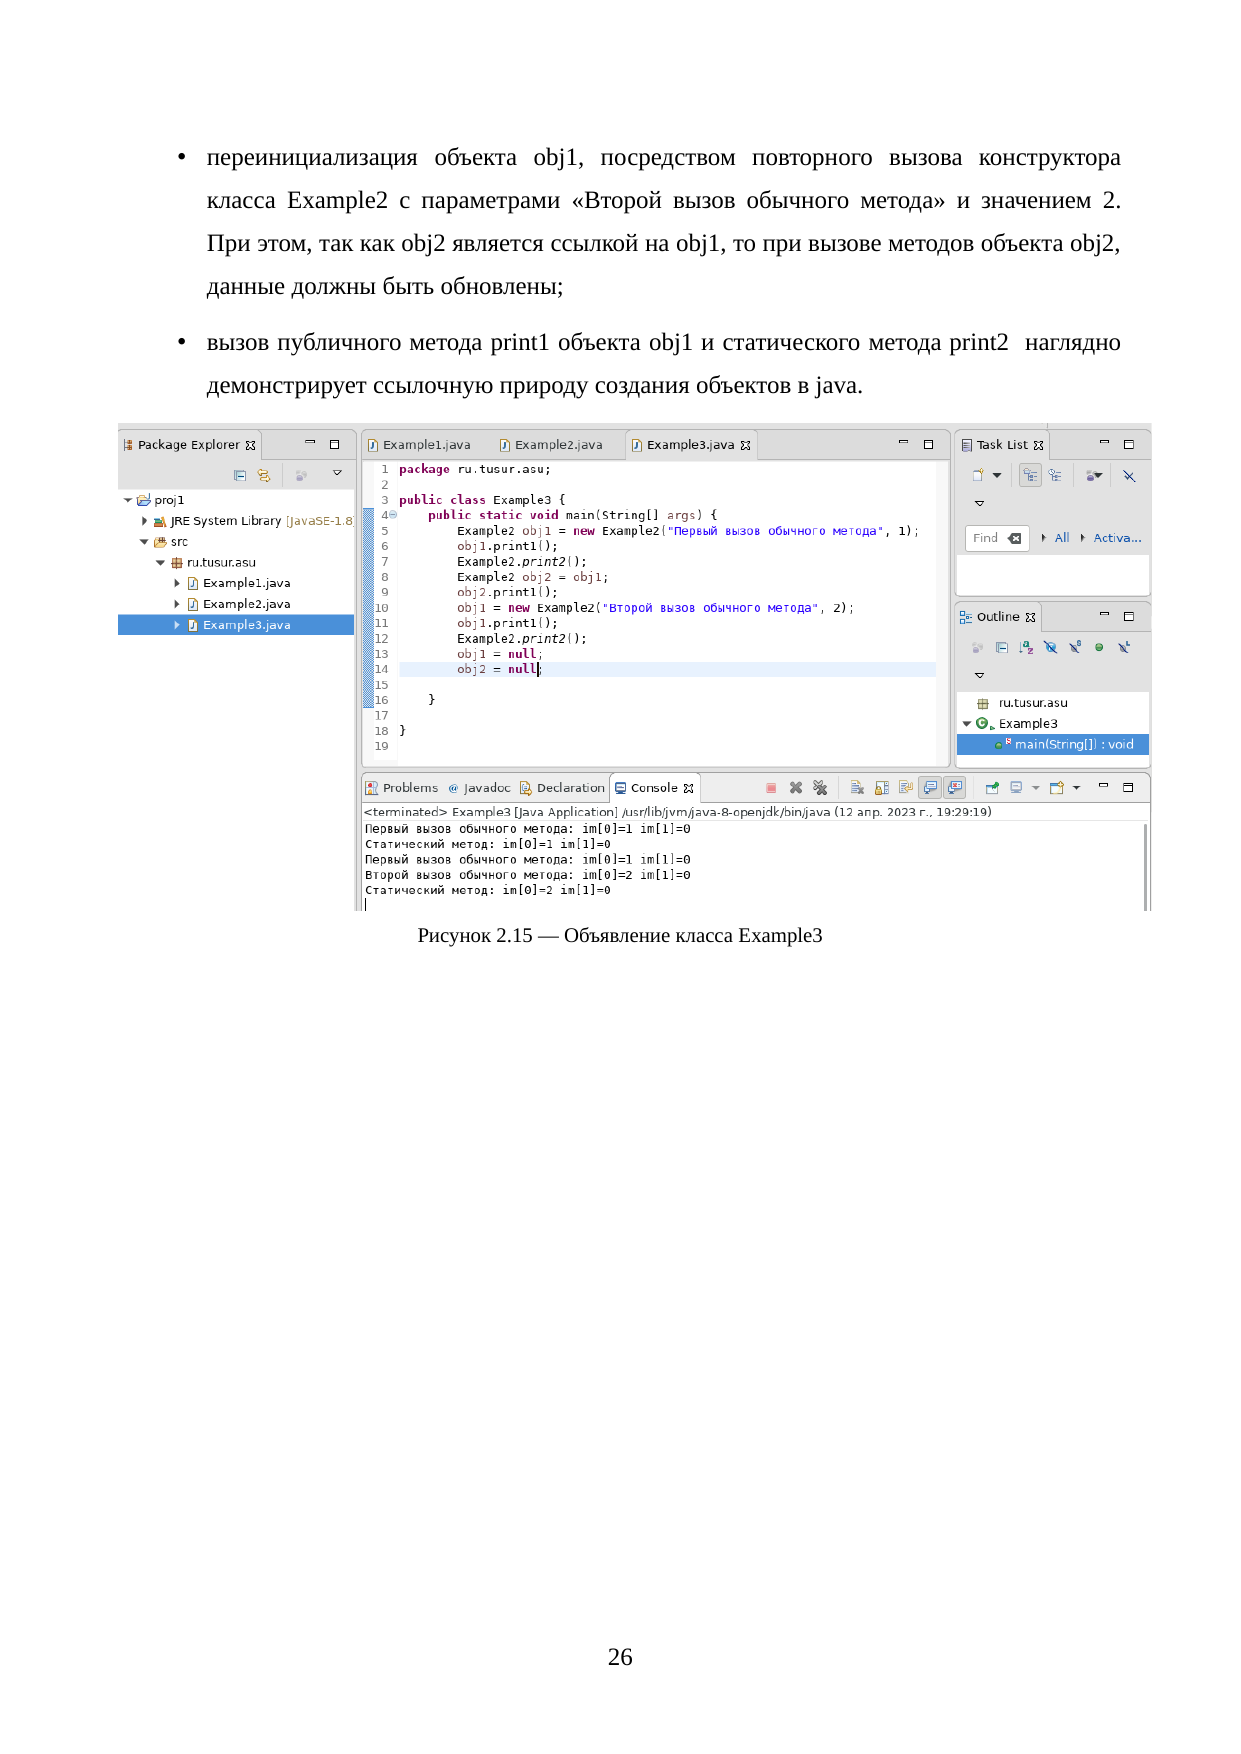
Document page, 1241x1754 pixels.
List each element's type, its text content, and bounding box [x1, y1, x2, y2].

text Рисунок 2.15 — Объявление класса Example3 [118, 911, 1122, 947]
list переинициализация объекта obj1, посредством повторного вызова конструктора класса Example2 с параметрами «Второй вызов обычного метода» и значением 2. При этом, так как obj2 является ссылкой на obj1, то при вызове методов объекта obj2, данные должны быть обновлены; [177, 142, 1122, 300]
list вызов публичного метода print1 объекта obj1 и статического метода print2 наглядно демонстрирует ссылочную природу создания объектов в java. [177, 327, 1122, 399]
picture [118, 423, 1152, 911]
